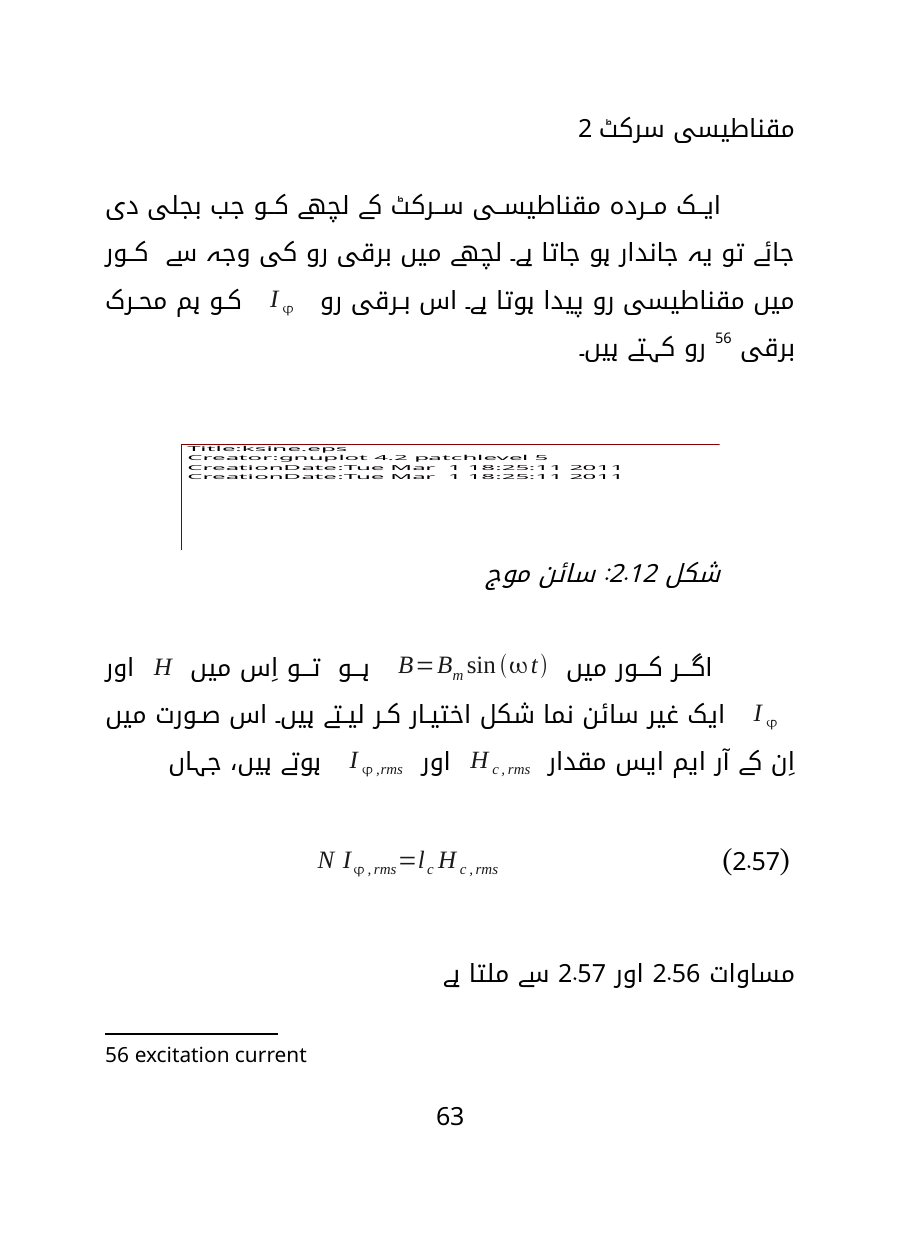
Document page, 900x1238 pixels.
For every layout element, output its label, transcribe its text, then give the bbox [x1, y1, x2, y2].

text شکل 2.12: سائن موج [180, 443, 720, 597]
text ایک مردہ مقناطیسی سرکٹ کے لچھے کو جب بجلی دی جائے تو یہ جاندار ہو جاتا ہے۔ لچھے میں برقی رو کی وجہ سے کور میں مقناطیسی رو پیدا ہوتا ہے۔ اس برقی رو کو ہم محرک برقی رو کہتے ہیں۔ [105, 182, 795, 372]
table_header [105, 833, 701, 904]
text excitation current [105, 1040, 795, 1068]
text اگر کور میں ہو تو اِس میںاور ایک غیر سائن نما شکل اختیار کر لیتے ہیں۔ اس صورت میں اِن کے آر ایم ایس مقداراور ہوتے ہیں، جہاں [105, 644, 795, 786]
table_header (2.57) [701, 833, 795, 904]
text مساوات 2.56 اور 2.57 سے ملتا ہے [105, 951, 795, 998]
